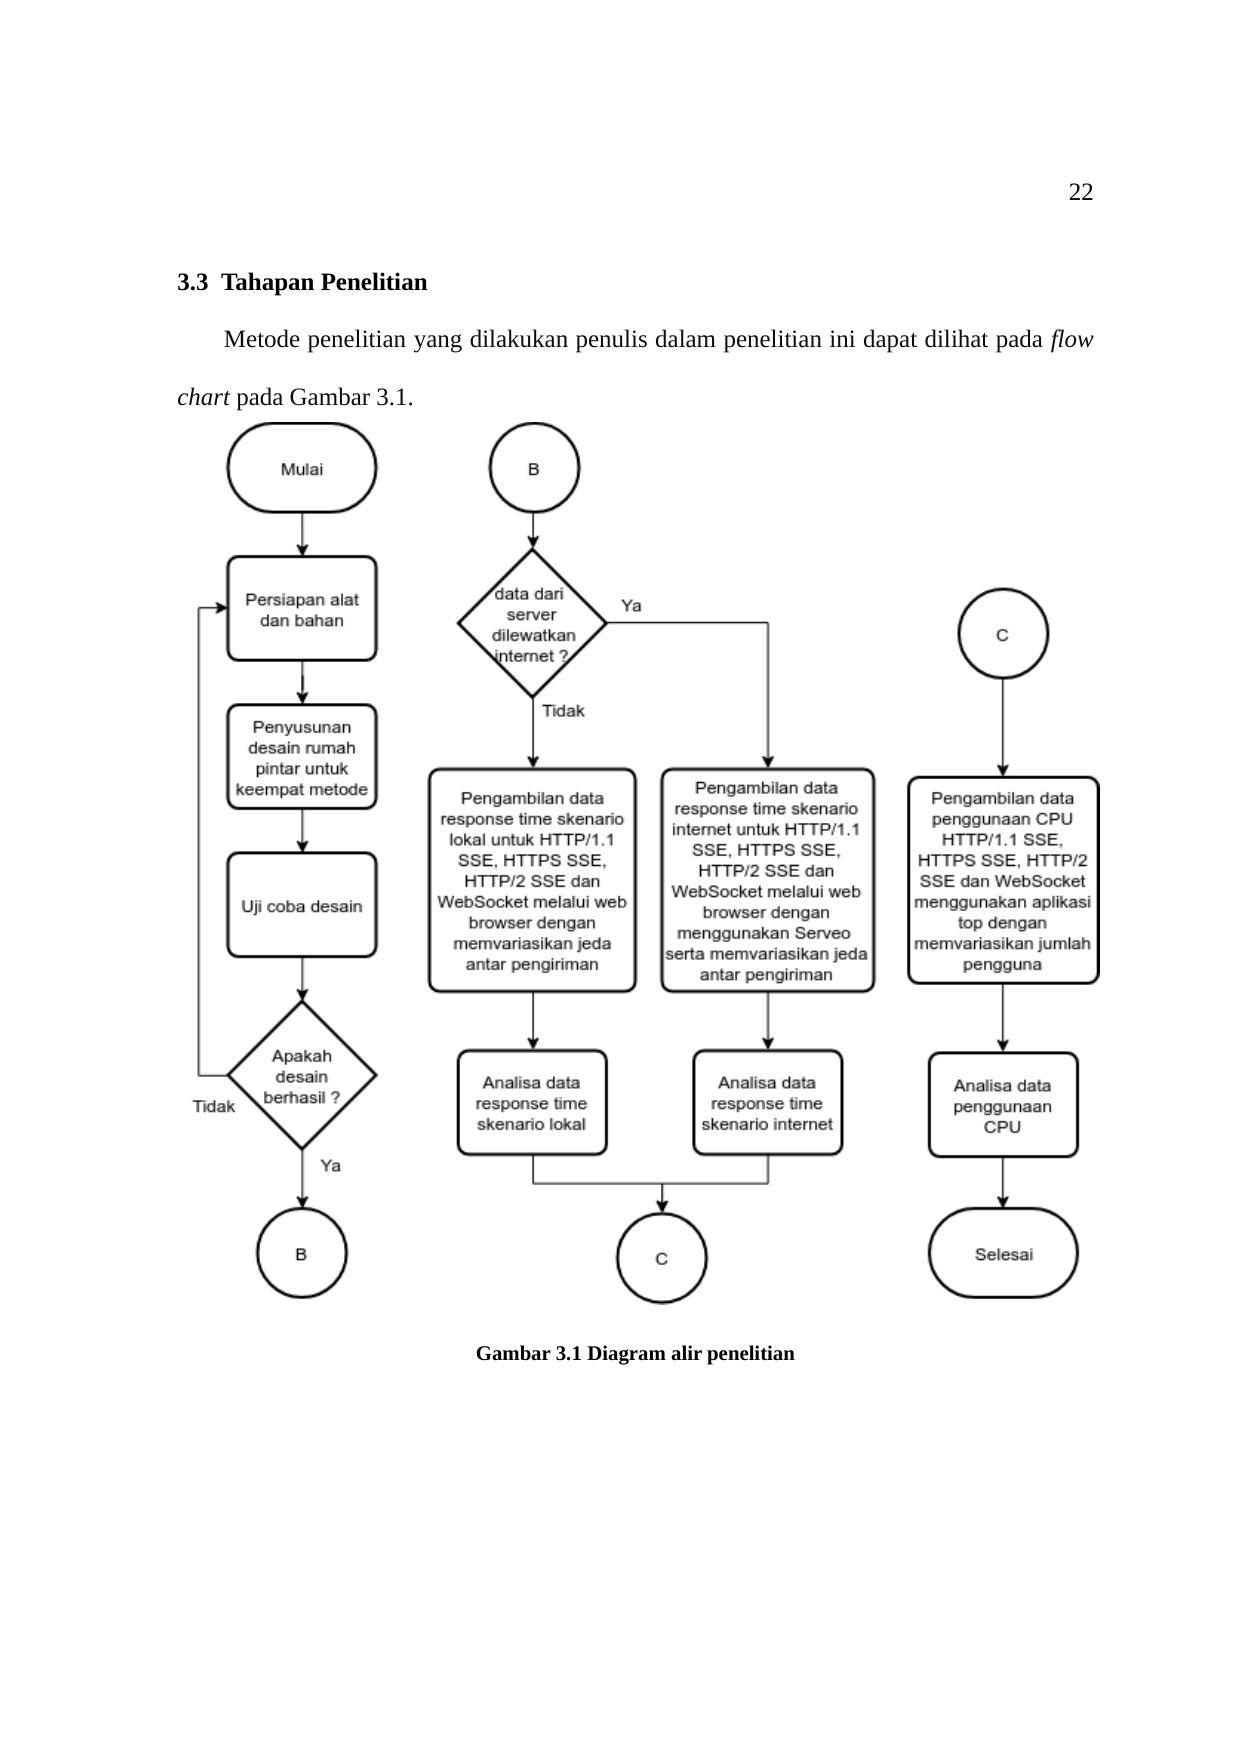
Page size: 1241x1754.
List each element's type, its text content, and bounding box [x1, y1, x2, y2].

subtitle 3.3 Tahapan Penelitian [177, 267, 1093, 296]
text Gambar 3.1 Diagram alir penelitian [303, 1305, 967, 1365]
picture [183, 422, 1100, 1305]
text Metode penelitian yang dilakukan penulis dalam penelitian ini dapat dilihat pada flow chart pada Gambar 3.1. [177, 324, 1093, 411]
